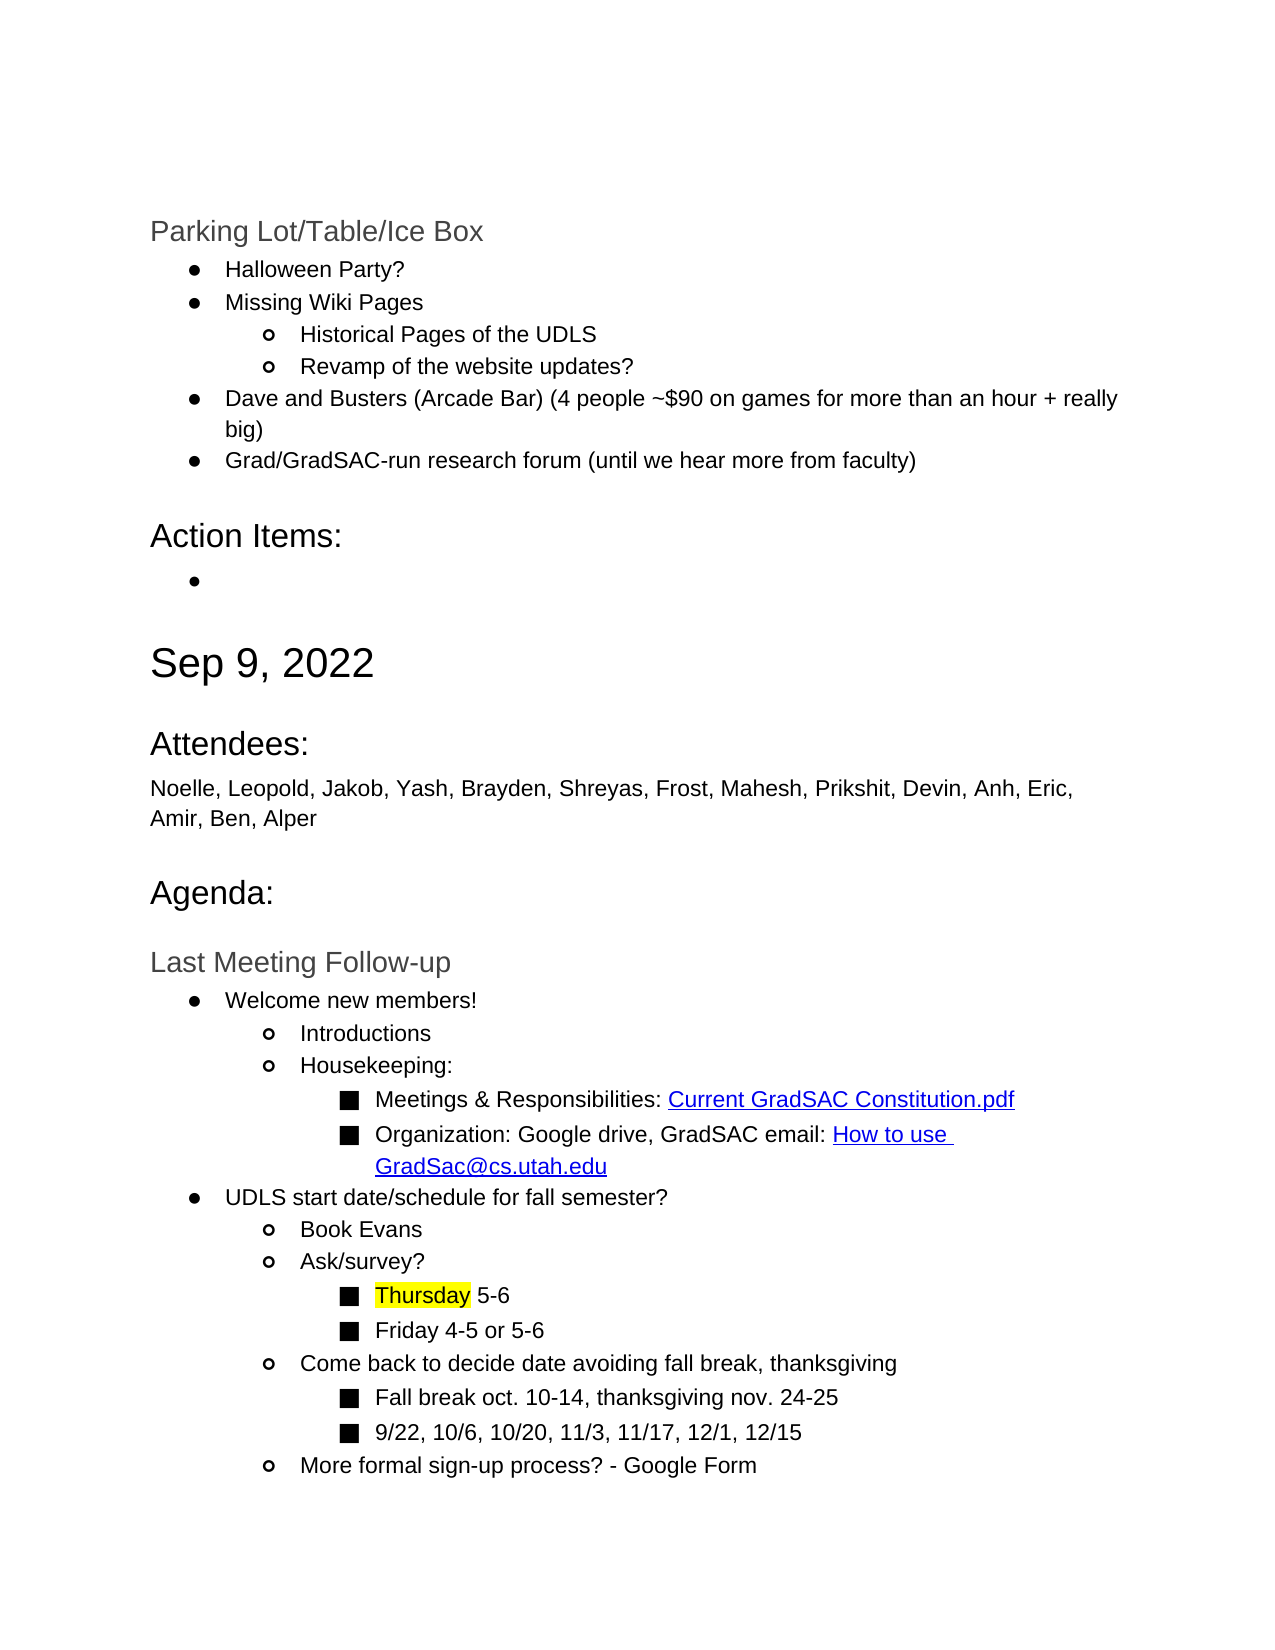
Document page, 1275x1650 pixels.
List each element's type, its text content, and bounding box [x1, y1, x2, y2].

list 9/22, 10/6, 10/20, 11/3, 11/17, 12/1, 12/15 [337, 1417, 1125, 1447]
text Noelle, Leopold, Jakob, Yash, Brayden, Shreyas, Frost, Mahesh, Prikshit, Devin, Anh, Eric, Amir, Ben, Alper [150, 775, 1125, 832]
list Meetings & Responsibilities: Current GradSAC Constitution.pdf [337, 1083, 1125, 1114]
list More formal sign-up process? - Google Form [262, 1452, 1125, 1479]
list Halloween Party? [187, 255, 1125, 283]
list Friday 4-5 or 5-6 [337, 1314, 1125, 1345]
list Thursday 5-6 [337, 1279, 1125, 1310]
subtitle Action Items: [150, 516, 1125, 554]
list Dave and Busters (Arcade Bar) (4 people ~$90 on games for more than an hour + really big) [187, 384, 1125, 442]
list UDLS start date/schedule for fall semester? [187, 1183, 1125, 1211]
list Revamp of the website updates? [262, 352, 1125, 380]
list Welcome new members! [187, 987, 1125, 1015]
list Grad/GradSAC-run research forum (until we hear more from faculty) [187, 446, 1125, 474]
subtitle Parking Lot/Table/Ice Box [150, 213, 1125, 247]
list Ask/survey? [262, 1247, 1125, 1275]
subtitle Attendees: [150, 724, 1125, 763]
list Organization: Google drive, GradSAC email: How to use GradSac@cs.utah.edu [337, 1118, 1125, 1179]
list Fall break oct. 10-14, thanksgiving nov. 24-25 [337, 1382, 1125, 1412]
subtitle Last Meeting Follow-up [150, 945, 1125, 978]
list Come back to decide date avoiding fall break, thanksgiving [262, 1349, 1125, 1377]
list Book Evans [262, 1215, 1125, 1243]
list Introductions [262, 1019, 1125, 1047]
list Housekeeping: [262, 1051, 1125, 1079]
subtitle Agenda: [150, 873, 1125, 911]
subtitle Sep 9, 2022 [150, 639, 1125, 687]
list Historical Pages of the UDLS [262, 320, 1125, 348]
list Missing Wiki Pages [187, 288, 1125, 316]
